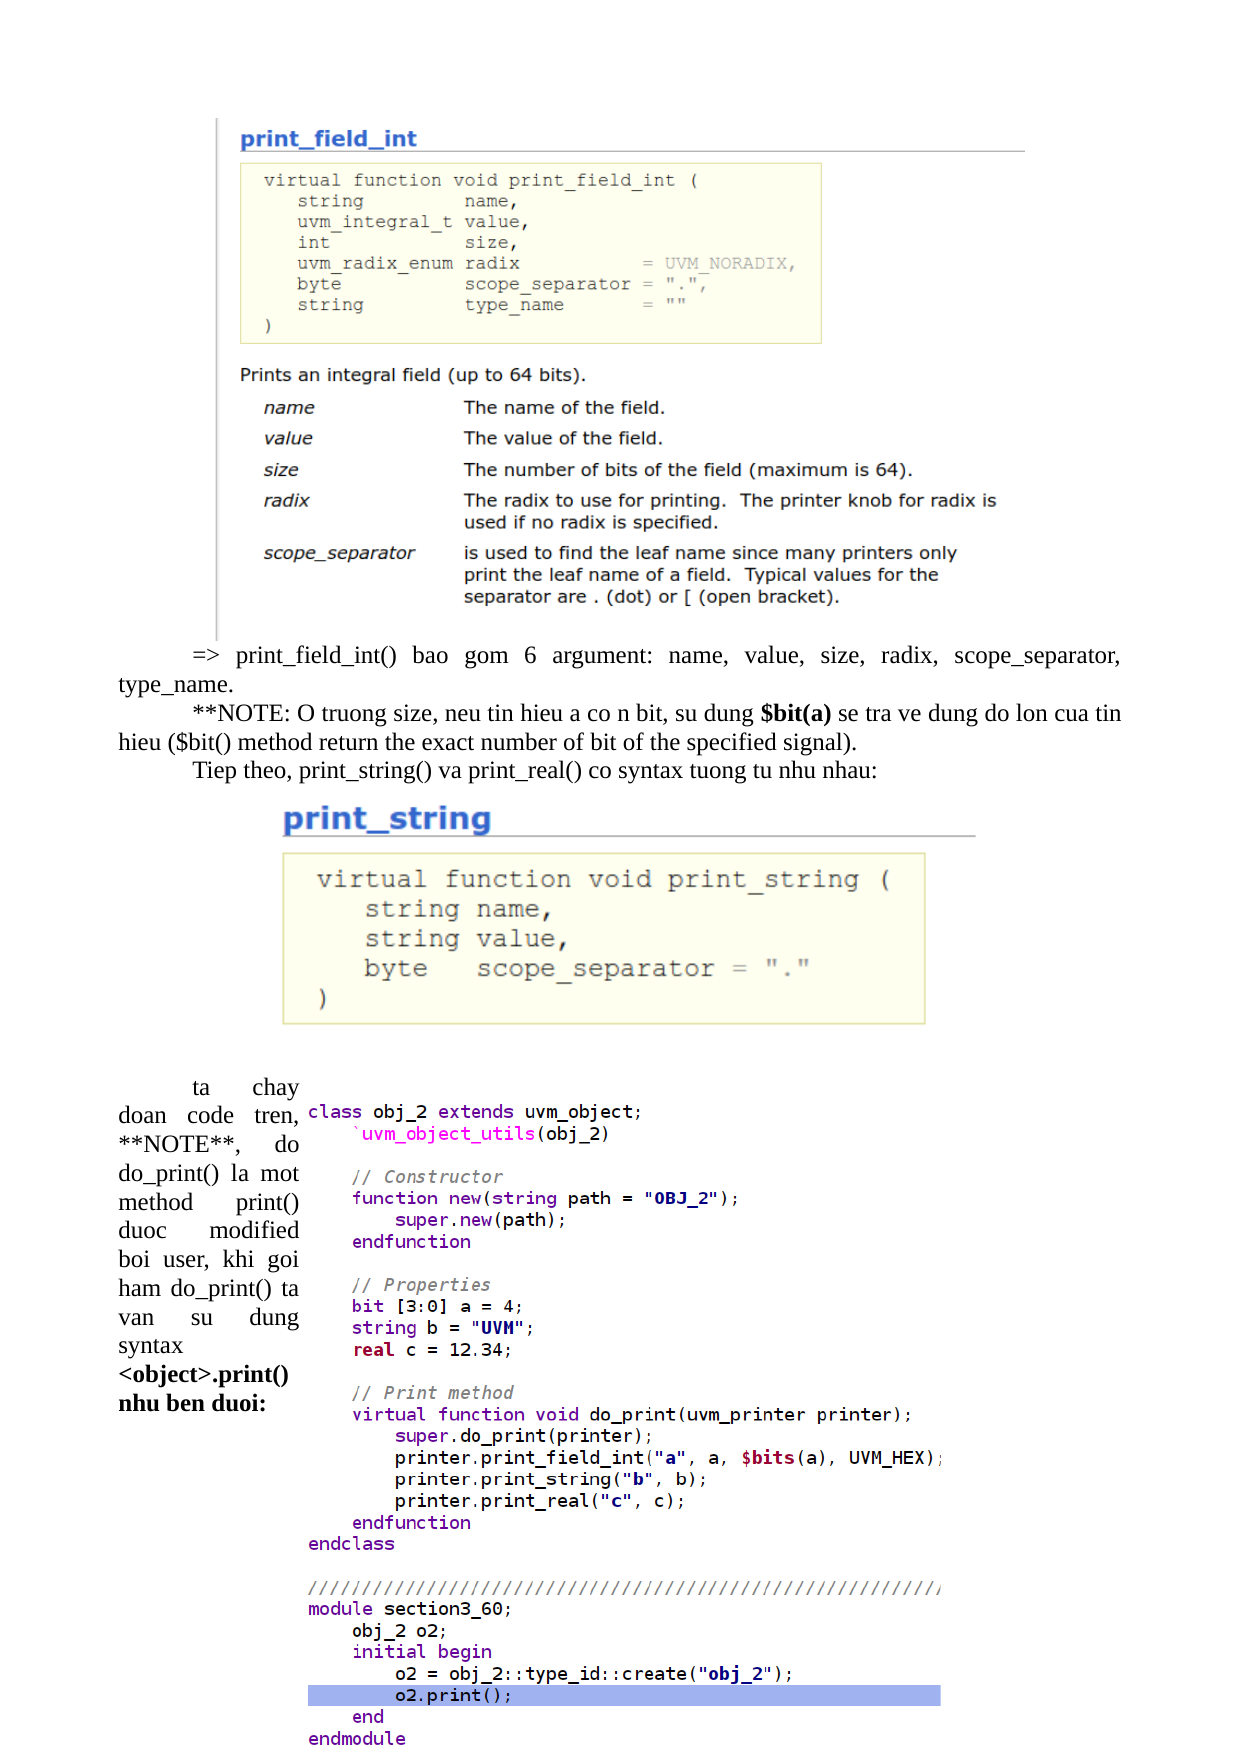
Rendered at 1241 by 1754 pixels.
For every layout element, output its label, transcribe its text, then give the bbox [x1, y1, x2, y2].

picture [299, 1088, 941, 1754]
text **NOTE: O truong size, neu tin hieu a co n bit, su dung $bit(a) se tra ve dung do lon cua tin hieu ($bit() method return the exact number of bit of the specified signal). [118, 698, 1122, 756]
text ta chay doan code tren, **NOTE**, do do_print() la mot method print() duoc modified boi user, khi goi ham do_print() ta van su dung syntax <object>.print() nhu ben duoi: [118, 1072, 1122, 1417]
picture [215, 118, 1025, 641]
text Tiep theo, print_string() va print_real() co syntax tuong tu nhu nhau: [118, 756, 1122, 784]
text => print_field_int() bao gom 6 argument: name, value, size, radix, scope_separator, type_name. [118, 118, 1122, 698]
picture [264, 784, 976, 1042]
